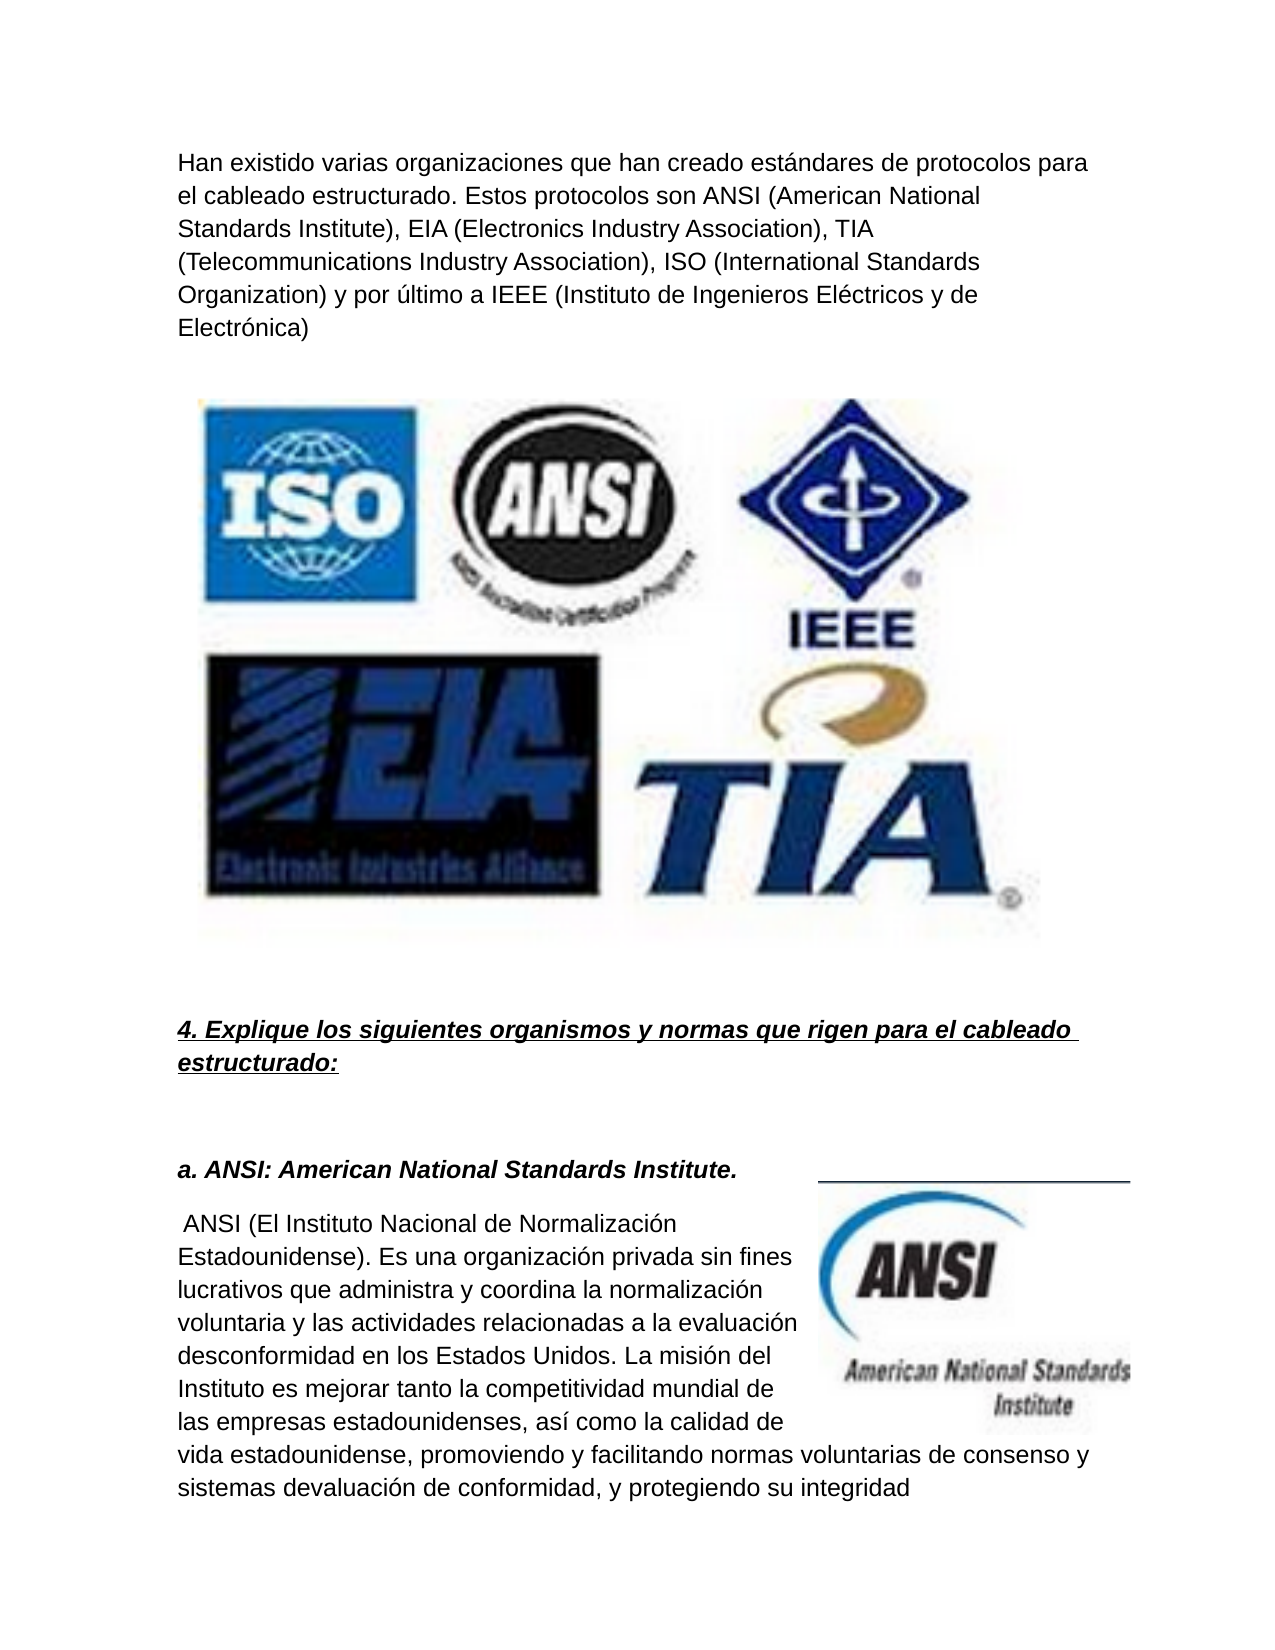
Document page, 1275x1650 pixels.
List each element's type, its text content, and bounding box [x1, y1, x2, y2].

picture [193, 391, 1050, 957]
text a. ANSI: American National Standards Institute. [177, 1155, 1098, 1184]
picture [818, 1181, 1131, 1435]
text Han existido varias organizaciones que han creado estándares de protocolos para el cableado estructurado. Estos protocolos son ANSI (American National Standards Institute), EIA (Electronics Industry Association), TIA (Telecommunications Industry Association), ISO (International Standards Organization) y por último a IEEE (Instituto de Ingenieros Eléctricos y de Electrónica) [177, 148, 1098, 341]
text ANSI (El Instituto Nacional de Normalización Estadounidense). Es una organización privada sin fines lucrativos que administra y coordina la normalización voluntaria y las actividades relacionadas a la evaluación desconformidad en los Estados Unidos. La misión del Instituto es mejorar tanto la competitividad mundial de las empresas estadounidenses, así como la calidad de vida estadounidense, promoviendo y facilitando normas voluntarias de consenso y sistemas devaluación de conformidad, y protegiendo su integridad [177, 1209, 1098, 1502]
text 4. Explique los siguientes organismos y normas que rigen para el cableado estructurado: [177, 1015, 1098, 1076]
